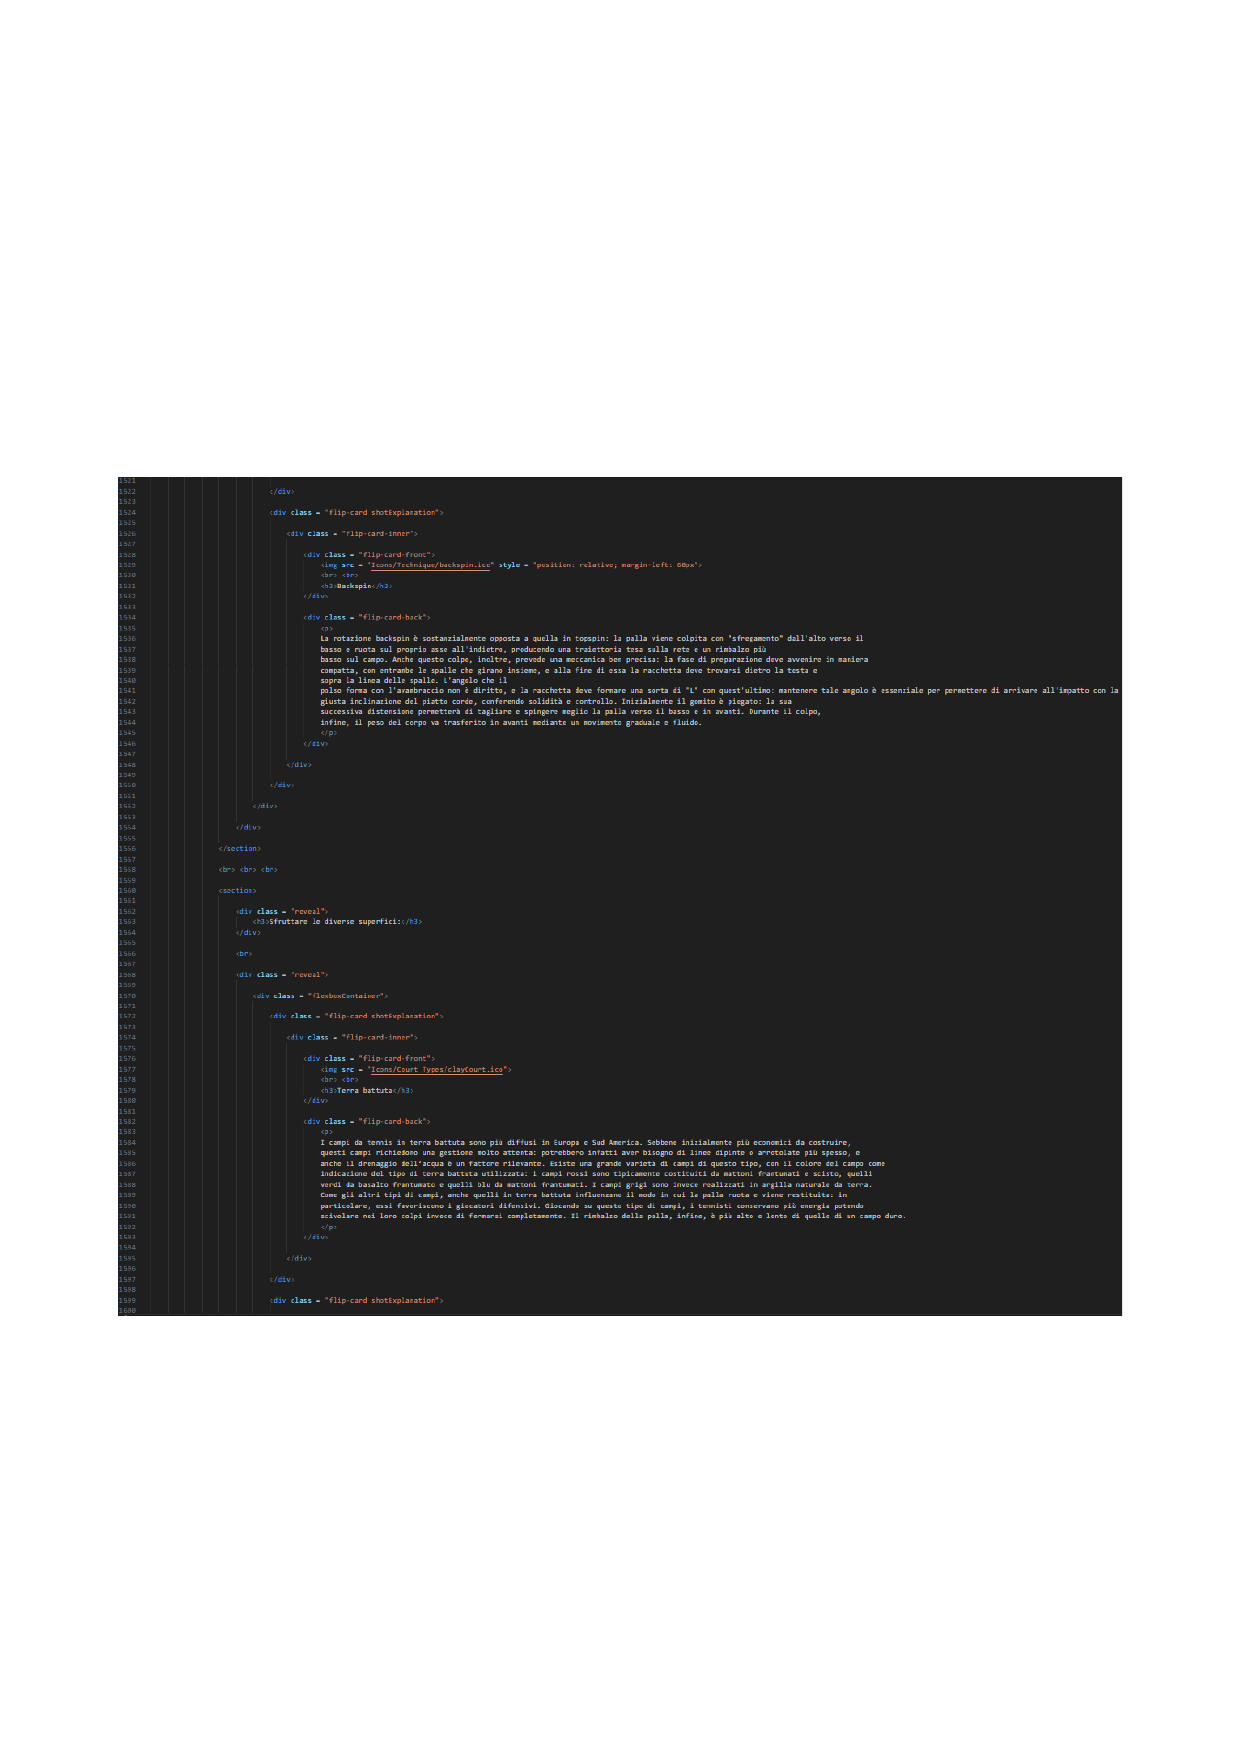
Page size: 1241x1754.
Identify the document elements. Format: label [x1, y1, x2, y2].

picture [118, 477, 1123, 1316]
